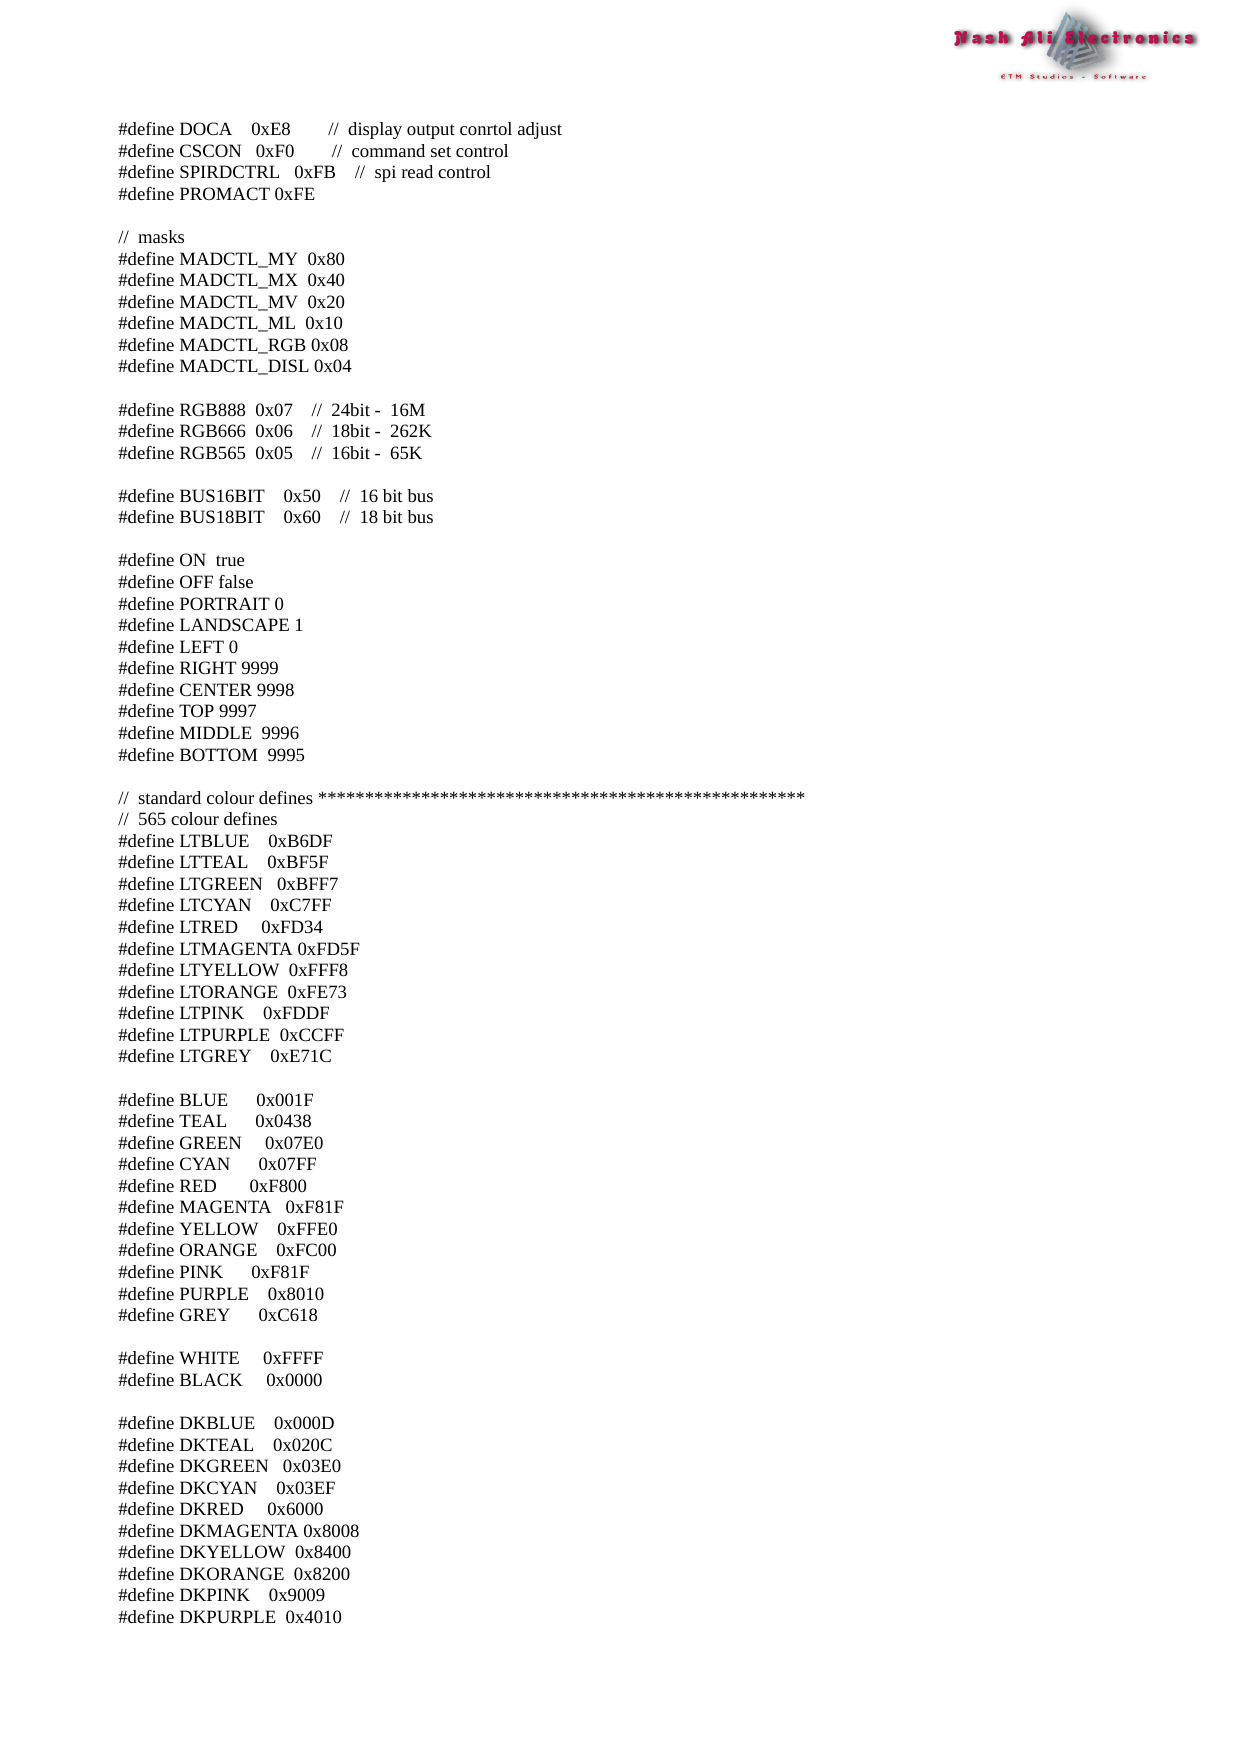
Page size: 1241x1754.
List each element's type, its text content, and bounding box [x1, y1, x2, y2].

text #define RGB888 0x07 // 24bit - 16M [118, 398, 1122, 420]
text #define DKORANGE 0x8200 [118, 1563, 1122, 1584]
text #define MAGENTA 0xF81F [118, 1196, 1122, 1218]
text #define WHITE 0xFFFF [118, 1347, 1122, 1369]
text #define PROMACT 0xFE [118, 183, 1122, 204]
text // masks [118, 226, 1122, 247]
text #define BUS16BIT 0x50 // 16 bit bus [118, 485, 1122, 506]
text #define BOTTOM 9995 [118, 743, 1122, 765]
text #define DOCA 0xE8 // display output conrtol adjust [118, 118, 1122, 140]
text #define DKRED 0x6000 [118, 1498, 1122, 1520]
text #define LTPURPLE 0xCCFF [118, 1024, 1122, 1045]
text #define LTCYAN 0xC7FF [118, 894, 1122, 916]
text // 565 colour defines [118, 808, 1122, 830]
text #define YELLOW 0xFFE0 [118, 1218, 1122, 1239]
text #define MADCTL_MV 0x20 [118, 291, 1122, 312]
text #define RED 0xF800 [118, 1175, 1122, 1196]
text #define DKTEAL 0x020C [118, 1433, 1122, 1455]
text // standard colour defines **************************************************** [118, 787, 1122, 808]
text #define OFF false [118, 571, 1122, 592]
text #define LTBLUE 0xB6DF [118, 830, 1122, 851]
text #define DKPINK 0x9009 [118, 1584, 1122, 1606]
text #define CSCON 0xF0 // command set control [118, 140, 1122, 161]
text #define DKCYAN 0x03EF [118, 1477, 1122, 1498]
text #define ORANGE 0xFC00 [118, 1239, 1122, 1261]
text #define GREY 0xC618 [118, 1304, 1122, 1326]
text #define MADCTL_RGB 0x08 [118, 334, 1122, 355]
text #define DKMAGENTA 0x8008 [118, 1520, 1122, 1541]
text #define LTYELLOW 0xFFF8 [118, 959, 1122, 981]
text #define RGB666 0x06 // 18bit - 262K [118, 420, 1122, 442]
text #define ON true [118, 549, 1122, 571]
text #define CYAN 0x07FF [118, 1153, 1122, 1175]
text #define LTMAGENTA 0xFD5F [118, 937, 1122, 959]
text #define BLACK 0x0000 [118, 1369, 1122, 1390]
text #define LEFT 0 [118, 636, 1122, 657]
text #define PORTRAIT 0 [118, 592, 1122, 614]
text #define LTTEAL 0xBF5F [118, 851, 1122, 873]
text #define DKGREEN 0x03E0 [118, 1455, 1122, 1477]
text #define CENTER 9998 [118, 679, 1122, 700]
text #define SPIRDCTRL 0xFB // spi read control [118, 161, 1122, 183]
text #define TEAL 0x0438 [118, 1110, 1122, 1132]
text #define LTGREEN 0xBFF7 [118, 873, 1122, 894]
text #define PURPLE 0x8010 [118, 1282, 1122, 1304]
text #define MADCTL_ML 0x10 [118, 312, 1122, 334]
text #define PINK 0xF81F [118, 1261, 1122, 1282]
text #define LTRED 0xFD34 [118, 916, 1122, 937]
text #define LANDSCAPE 1 [118, 614, 1122, 636]
text #define MADCTL_MX 0x40 [118, 269, 1122, 291]
text #define DKYELLOW 0x8400 [118, 1541, 1122, 1563]
text #define LTGREY 0xE71C [118, 1045, 1122, 1067]
picture [917, 0, 1240, 89]
text #define DKBLUE 0x000D [118, 1412, 1122, 1433]
text #define MADCTL_MY 0x80 [118, 247, 1122, 269]
text #define LTPINK 0xFDDF [118, 1002, 1122, 1024]
text #define BUS18BIT 0x60 // 18 bit bus [118, 506, 1122, 528]
text #define GREEN 0x07E0 [118, 1132, 1122, 1153]
text #define TOP 9997 [118, 700, 1122, 722]
text #define RGB565 0x05 // 16bit - 65K [118, 442, 1122, 463]
text #define LTORANGE 0xFE73 [118, 981, 1122, 1002]
text #define DKPURPLE 0x4010 [118, 1606, 1122, 1627]
text #define RIGHT 9999 [118, 657, 1122, 679]
text #define MADCTL_DISL 0x04 [118, 355, 1122, 377]
text #define BLUE 0x001F [118, 1088, 1122, 1110]
text #define MIDDLE 9996 [118, 722, 1122, 743]
